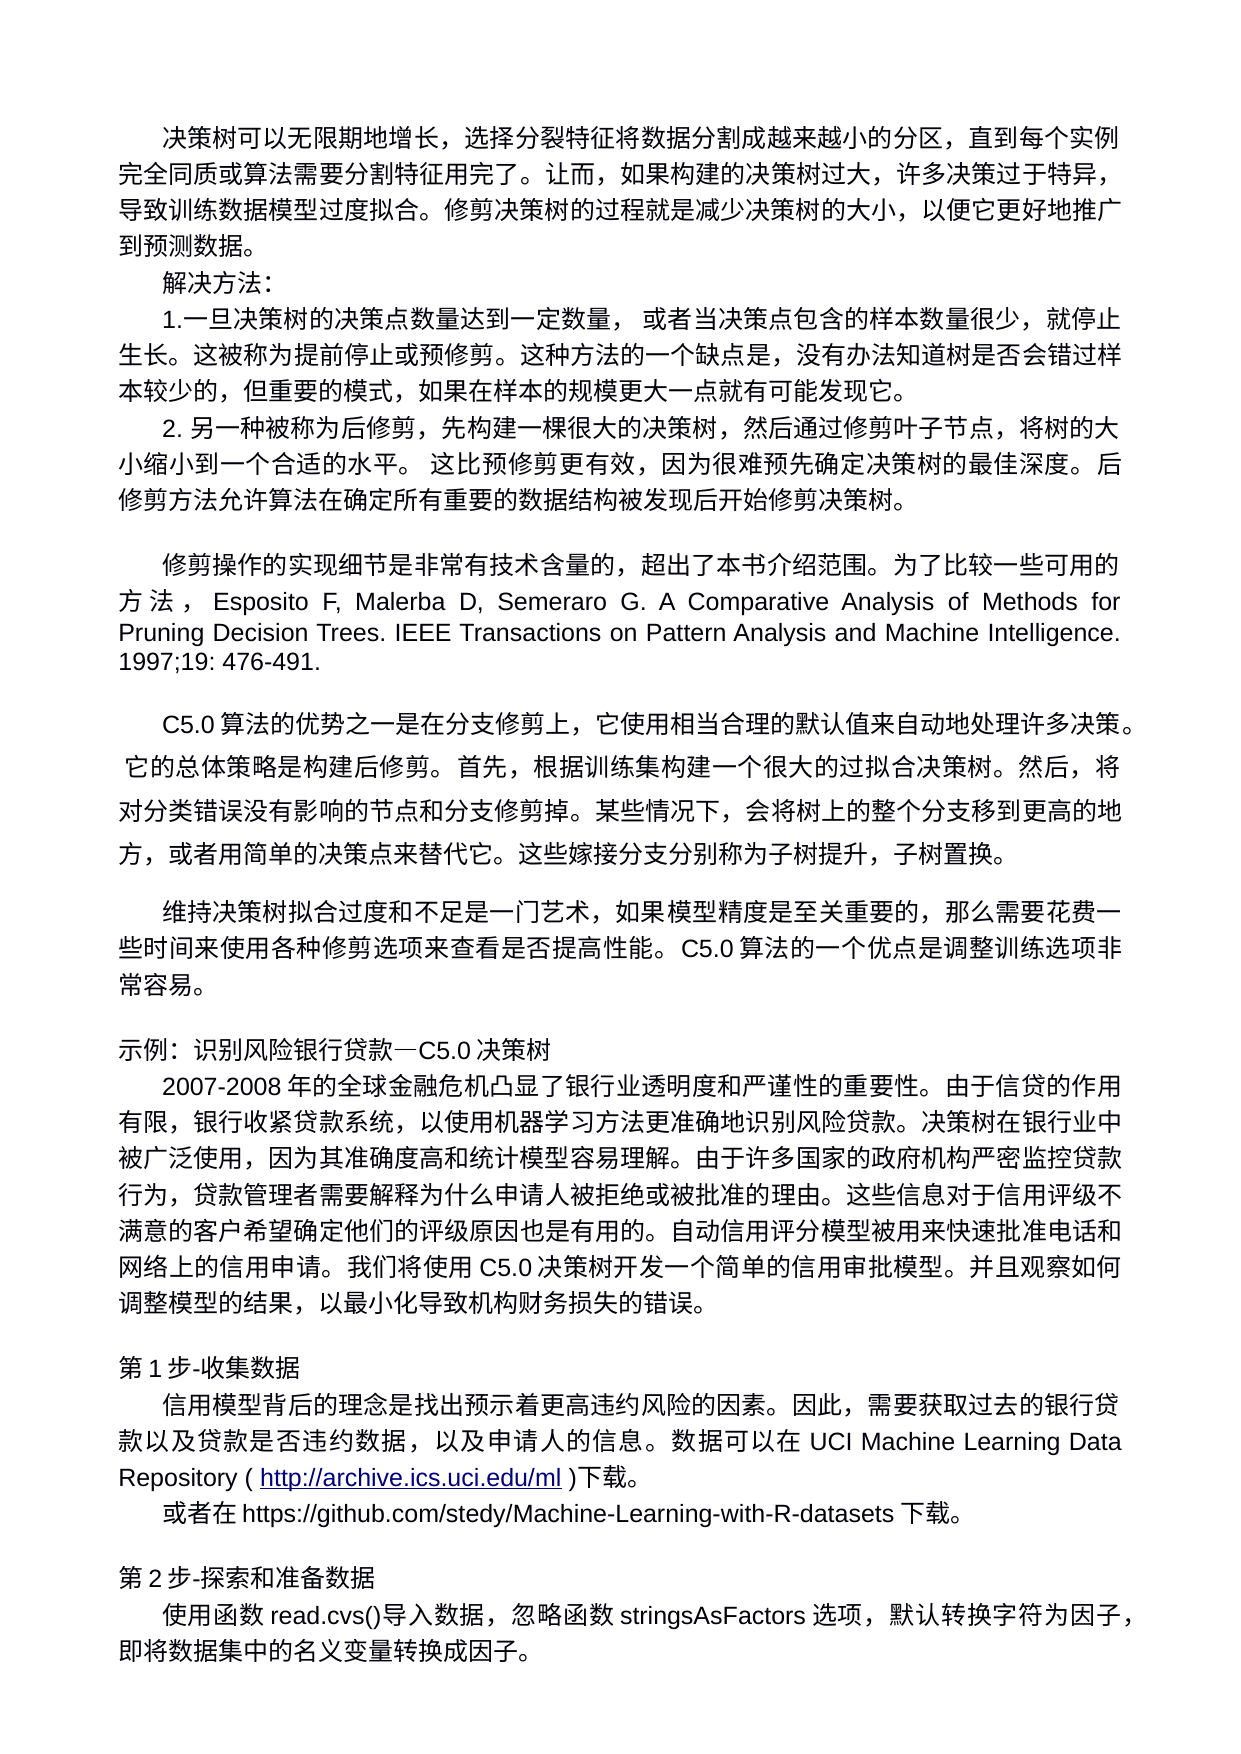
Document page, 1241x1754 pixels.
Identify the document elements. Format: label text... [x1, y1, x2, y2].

text 决策树可以无限期地增长，选择分裂特征将数据分割成越来越小的分区，直到每个实例完全同质或算法需要分割特征用完了。让而，如果构建的决策树过大，许多决策过于特异，导致训练数据模型过度拟合。修剪决策树的过程就是减少决策树的大小，以便它更好地推广到预测数据。 [118, 118, 1122, 263]
text 第1步-收集数据 [118, 1349, 1122, 1385]
text C5.0算法的优势之一是在分支修剪上，它使用相当合理的默认值来自动地处理许多决策。 它的总体策略是构建后修剪。首先，根据训练集构建一个很大的过拟合决策树。然后，将对分类错误没有影响的节点和分支修剪掉。某些情况下，会将树上的整个分支移到更高的地方，或者用简单的决策点来替代它。这些嫁接分支分别称为子树提升，子树置换。 [118, 704, 1122, 871]
text 示例：识别风险银行贷款—C5.0决策树 [118, 1030, 1122, 1066]
text 或者在https://github.com/stedy/Machine-Learning-with-R-datasets下载。 [118, 1494, 1122, 1530]
text 使用函数read.cvs()导入数据，忽略函数stringsAsFactors选项，默认转换字符为因子，即将数据集中的名义变量转换成因子。 [118, 1595, 1122, 1668]
text 修剪操作的实现细节是非常有技术含量的，超出了本书介绍范围。为了比较一些可用的方法，Esposito F, Malerba D, Semeraro G. A Comparative Analysis of Methods for Pruning Decision Trees. IEEE Transactions on Pattern Analysis and Machine Intelligence. 1997;19: 476-491. [118, 546, 1122, 676]
text 第2步-探索和准备数据 [118, 1559, 1122, 1595]
text 1.一旦决策树的决策点数量达到一定数量， 或者当决策点包含的样本数量很少，就停止生长。这被称为提前停止或预修剪。这种方法的一个缺点是，没有办法知道树是否会错过样本较少的，但重要的模式，如果在样本的规模更大一点就有可能发现它。 [118, 299, 1122, 408]
text 2007-2008年的全球金融危机凸显了银行业透明度和严谨性的重要性。由于信贷的作用有限，银行收紧贷款系统，以使用机器学习方法更准确地识别风险贷款。决策树在银行业中被广泛使用，因为其准确度高和统计模型容易理解。由于许多国家的政府机构严密监控贷款行为，贷款管理者需要解释为什么申请人被拒绝或被批准的理由。这些信息对于信用评级不满意的客户希望确定他们的评级原因也是有用的。自动信用评分模型被用来快速批准电话和网络上的信用申请。我们将使用C5.0决策树开发一个简单的信用审批模型。并且观察如何调整模型的结果，以最小化导致机构财务损失的错误。 [118, 1066, 1122, 1320]
text 维持决策树拟合过度和不足是一门艺术，如果模型精度是至关重要的，那么需要花费一些时间来使用各种修剪选项来查看是否提高性能。C5.0算法的一个优点是调整训练选项非常容易。 [118, 893, 1122, 1001]
text 解决方法： [118, 263, 1122, 299]
text 信用模型背后的理念是找出预示着更高违约风险的因素。因此，需要获取过去的银行贷款以及贷款是否违约数据，以及申请人的信息。数据可以在UCI Machine Learning Data Repository ( http://archive.ics.uci.edu/ml )下载。 [118, 1385, 1122, 1494]
text 2. 另一种被称为后修剪，先构建一棵很大的决策树，然后通过修剪叶子节点，将树的大小缩小到一个合适的水平。 这比预修剪更有效，因为很难预先确定决策树的最佳深度。后修剪方法允许算法在确定所有重要的数据结构被发现后开始修剪决策树。 [118, 408, 1122, 517]
